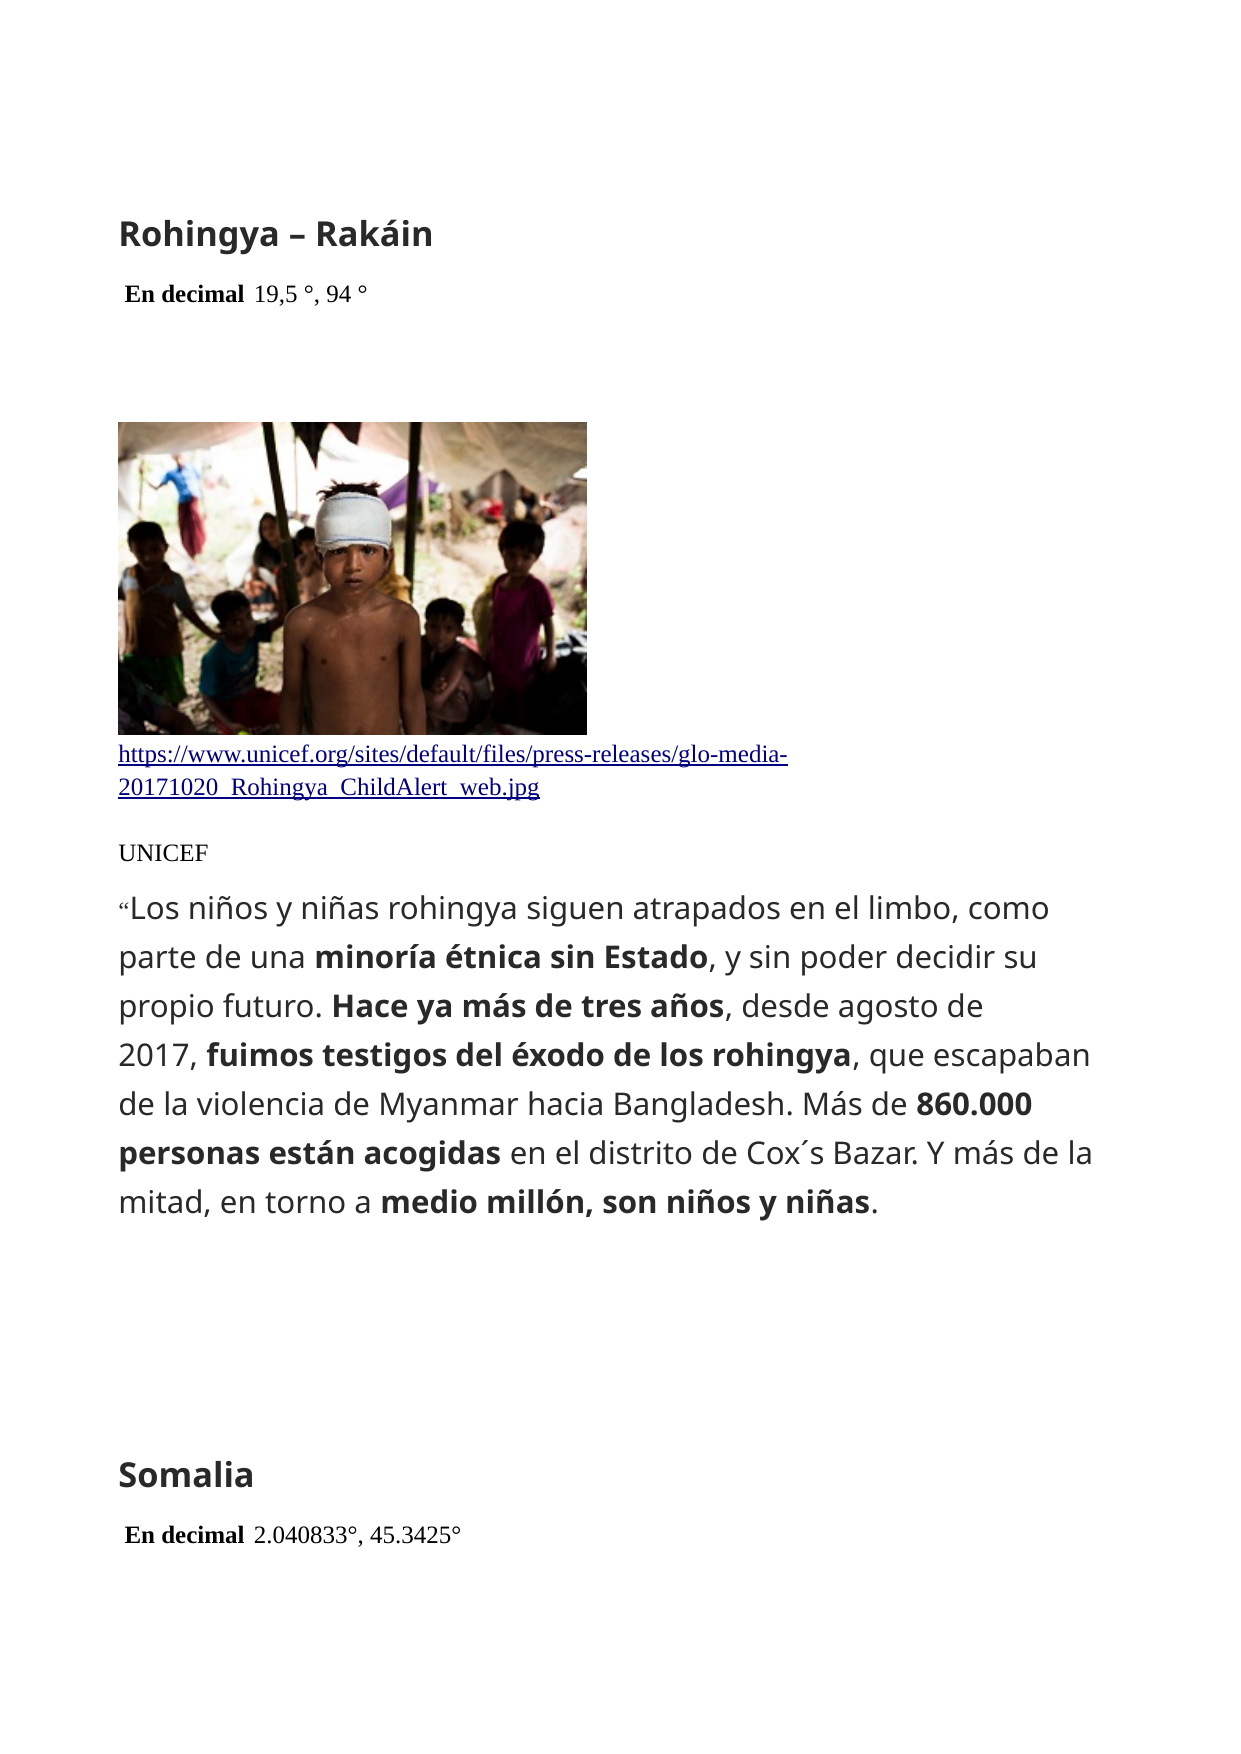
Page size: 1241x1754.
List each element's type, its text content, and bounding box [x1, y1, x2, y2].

text “Los niños y niñas rohingya siguen atrapados en el limbo, como parte de una minoría étnica sin Estado, y sin poder decidir su propio futuro. Hace ya más de tres años, desde agosto de 2017, fuimos testigos del éxodo de los rohingya, que escapaban de la violencia de Myanmar hacia Bangladesh. Más de 860.000 personas están acogidas en el distrito de Cox´s Bazar. Y más de la mitad, en torno a medio millón, son niños y niñas. [118, 886, 1122, 1222]
subtitle Rohingya – Rakáin [118, 209, 1122, 256]
table_header En decimal [118, 276, 251, 315]
table_header 2.040833°, 45.3425° [251, 1517, 473, 1556]
picture [118, 422, 587, 735]
table_header 19,5 °, 94 ° [251, 276, 384, 315]
table_header En decimal [118, 1517, 251, 1556]
subtitle Somalia [118, 1451, 1122, 1498]
text https://www.unicef.org/sites/default/files/press-releases/glo-media-20171020_Rohingya_ChildAlert_web.jpg [118, 739, 1122, 801]
text UNICEF [118, 838, 1122, 867]
